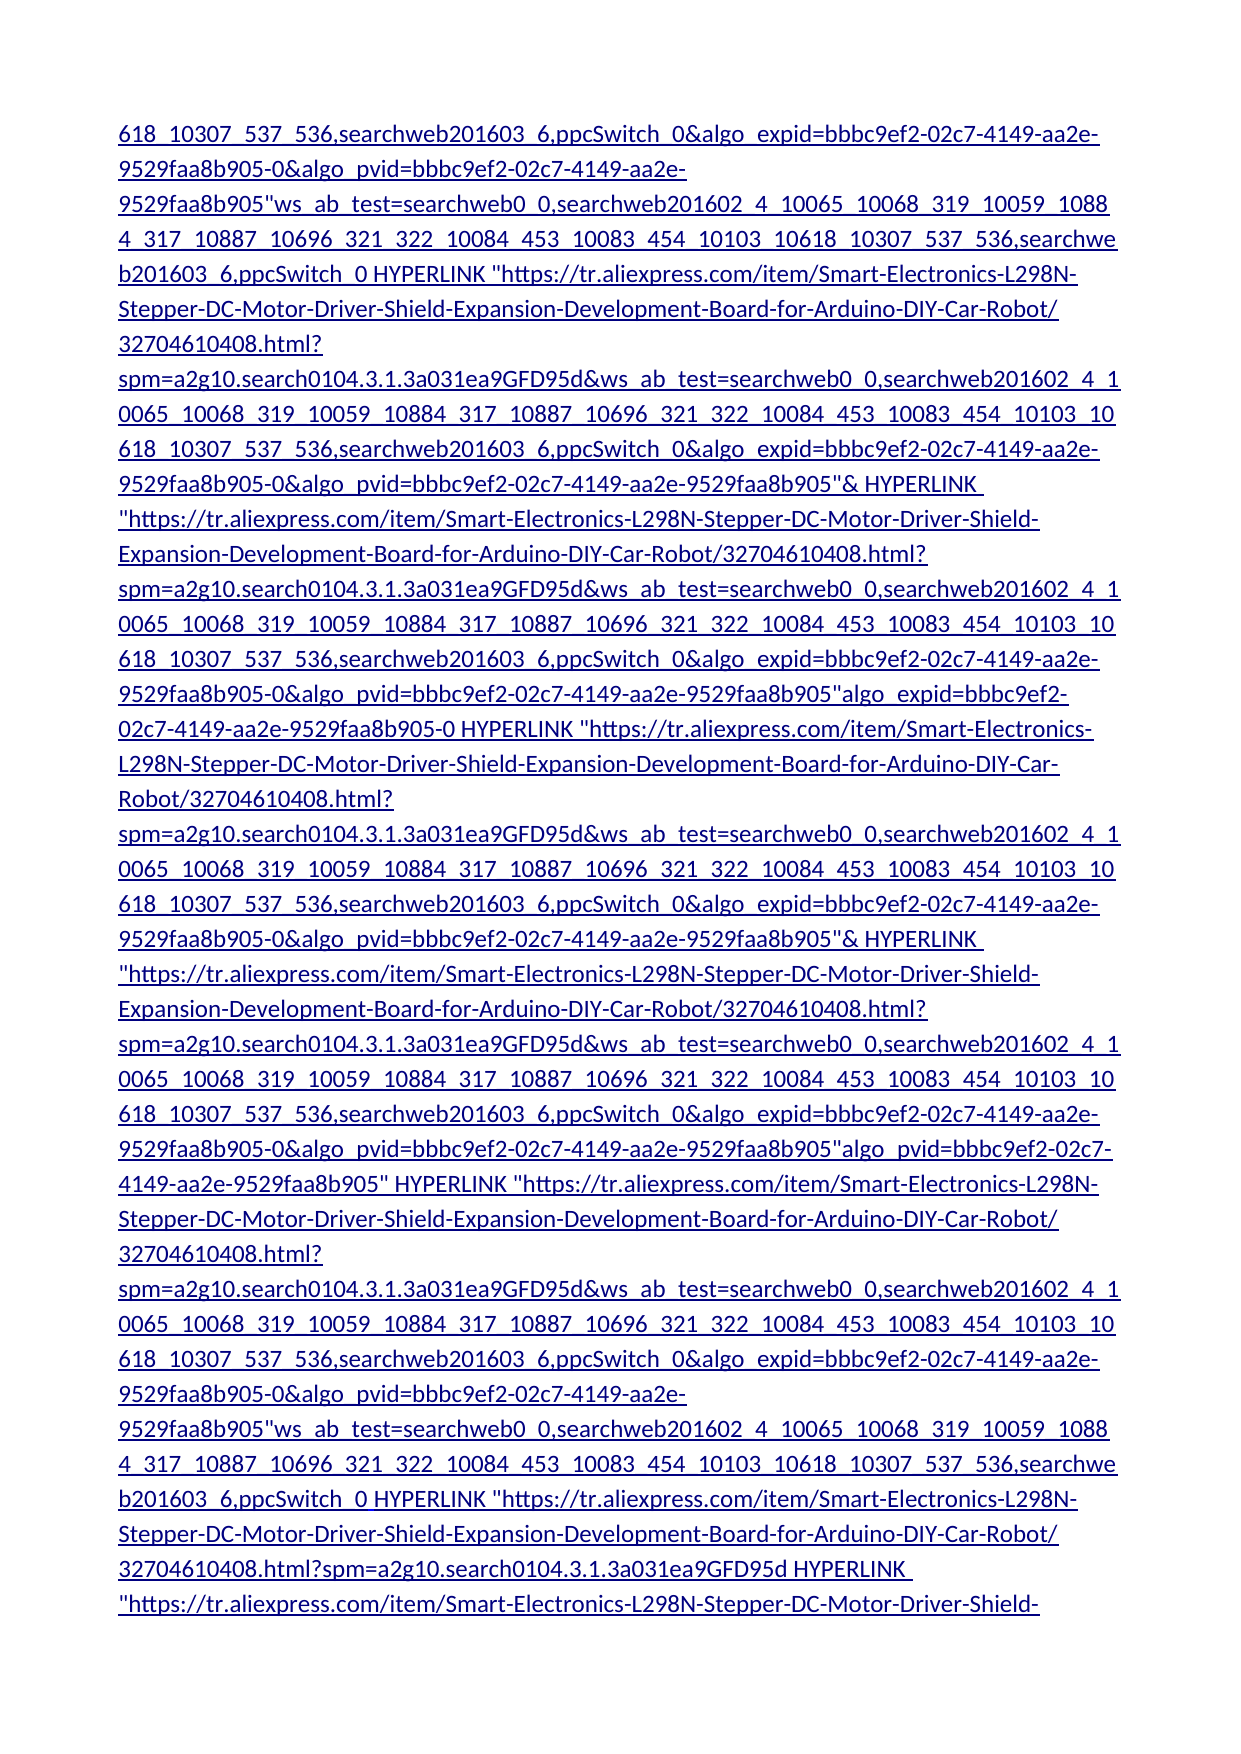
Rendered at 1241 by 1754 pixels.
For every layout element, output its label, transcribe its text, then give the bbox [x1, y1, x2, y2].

text 618_10307_537_536,searchweb201603_6,ppcSwitch_0&algo_expid=bbbc9ef2-02c7-4149-aa2e-9529faa8b905-0&algo_pvid=bbbc9ef2-02c7-4149-aa2e-9529faa8b905"ws_ab_test=searchweb0_0,searchweb201602_4_10065_10068_319_10059_10884_317_10887_10696_321_322_10084_453_10083_454_10103_10618_10307_537_536,searchweb201603_6,ppcSwitch_0 HYPERLINK "https://tr.aliexpress.com/item/Smart-Electronics-L298N-Stepper-DC-Motor-Driver-Shield-Expansion-Development-Board-for-Arduino-DIY-Car-Robot/32704610408.html?spm=a2g10.search0104.3.1.3a031ea9GFD95d&ws_ab_test=searchweb0_0,searchweb201602_4_10065_10068_319_10059_10884_317_10887_10696_321_322_10084_453_10083_454_10103_10618_10307_537_536,searchweb201603_6,ppcSwitch_0&algo_expid=bbbc9ef2-02c7-4149-aa2e-9529faa8b905-0&algo_pvid=bbbc9ef2-02c7-4149-aa2e-9529faa8b905"& HYPERLINK "https://tr.aliexpress.com/item/Smart-Electronics-L298N-Stepper-DC-Motor-Driver-Shield-Expansion-Development-Board-for-Arduino-DIY-Car-Robot/32704610408.html?spm=a2g10.search0104.3.1.3a031ea9GFD95d&ws_ab_test=searchweb0_0,searchweb201602_4_10065_10068_319_10059_10884_317_10887_10696_321_322_10084_453_10083_454_10103_10618_10307_537_536,searchweb201603_6,ppcSwitch_0&algo_expid=bbbc9ef2-02c7-4149-aa2e-9529faa8b905-0&algo_pvid=bbbc9ef2-02c7-4149-aa2e-9529faa8b905"algo_expid=bbbc9ef2-02c7-4149-aa2e-9529faa8b905-0 HYPERLINK "https://tr.aliexpress.com/item/Smart-Electronics-L298N-Stepper-DC-Motor-Driver-Shield-Expansion-Development-Board-for-Arduino-DIY-Car-Robot/32704610408.html?spm=a2g10.search0104.3.1.3a031ea9GFD95d&ws_ab_test=searchweb0_0,searchweb201602_4_10065_10068_319_10059_10884_317_10887_10696_321_322_10084_453_10083_454_10103_10618_10307_537_536,searchweb201603_6,ppcSwitch_0&algo_expid=bbbc9ef2-02c7-4149-aa2e-9529faa8b905-0&algo_pvid=bbbc9ef2-02c7-4149-aa2e-9529faa8b905"& HYPERLINK "https://tr.aliexpress.com/item/Smart-Electronics-L298N-Stepper-DC-Motor-Driver-Shield-Expansion-Development-Board-for-Arduino-DIY-Car-Robot/32704610408.html?spm=a2g10.search0104.3.1.3a031ea9GFD95d&ws_ab_test=searchweb0_0,searchweb201602_4_10065_10068_319_10059_10884_317_10887_10696_321_322_10084_453_10083_454_10103_10618_10307_537_536,searchweb201603_6,ppcSwitch_0&algo_expid=bbbc9ef2-02c7-4149-aa2e-9529faa8b905-0&algo_pvid=bbbc9ef2-02c7-4149-aa2e-9529faa8b905"algo_pvid=bbbc9ef2-02c7-4149-aa2e-9529faa8b905" HYPERLINK "https://tr.aliexpress.com/item/Smart-Electronics-L298N-Stepper-DC-Motor-Driver-Shield-Expansion-Development-Board-for-Arduino-DIY-Car-Robot/32704610408.html?spm=a2g10.search0104.3.1.3a031ea9GFD95d&ws_ab_test=searchweb0_0,searchweb201602_4_10065_10068_319_10059_10884_317_10887_10696_321_322_10084_453_10083_454_10103_10618_10307_537_536,searchweb201603_6,ppcSwitch_0&algo_expid=bbbc9ef2-02c7-4149-aa2e-9529faa8b905-0&algo_pvid=bbbc9ef2-02c7-4149-aa2e-9529faa8b905"ws_ab_test=searchweb0_0,searchweb201602_4_10065_10068_319_10059_10884_317_10887_10696_321_322_10084_453_10083_454_10103_10618_10307_537_536,searchweb201603_6,ppcSwitch_0 HYPERLINK "https://tr.aliexpress.com/item/Smart-Electronics-L298N-Stepper-DC-Motor-Driver-Shield-Expansion-Development-Board-for-Arduino-DIY-Car-Robot/32704610408.html?spm=a2g10.search0104.3.1.3a031ea9GFD95d HYPERLINK "https://tr.aliexpress.com/item/Smart-Electronics-L298N-Stepper-DC-Motor-Driver-Shield- [118, 118, 1122, 1619]
